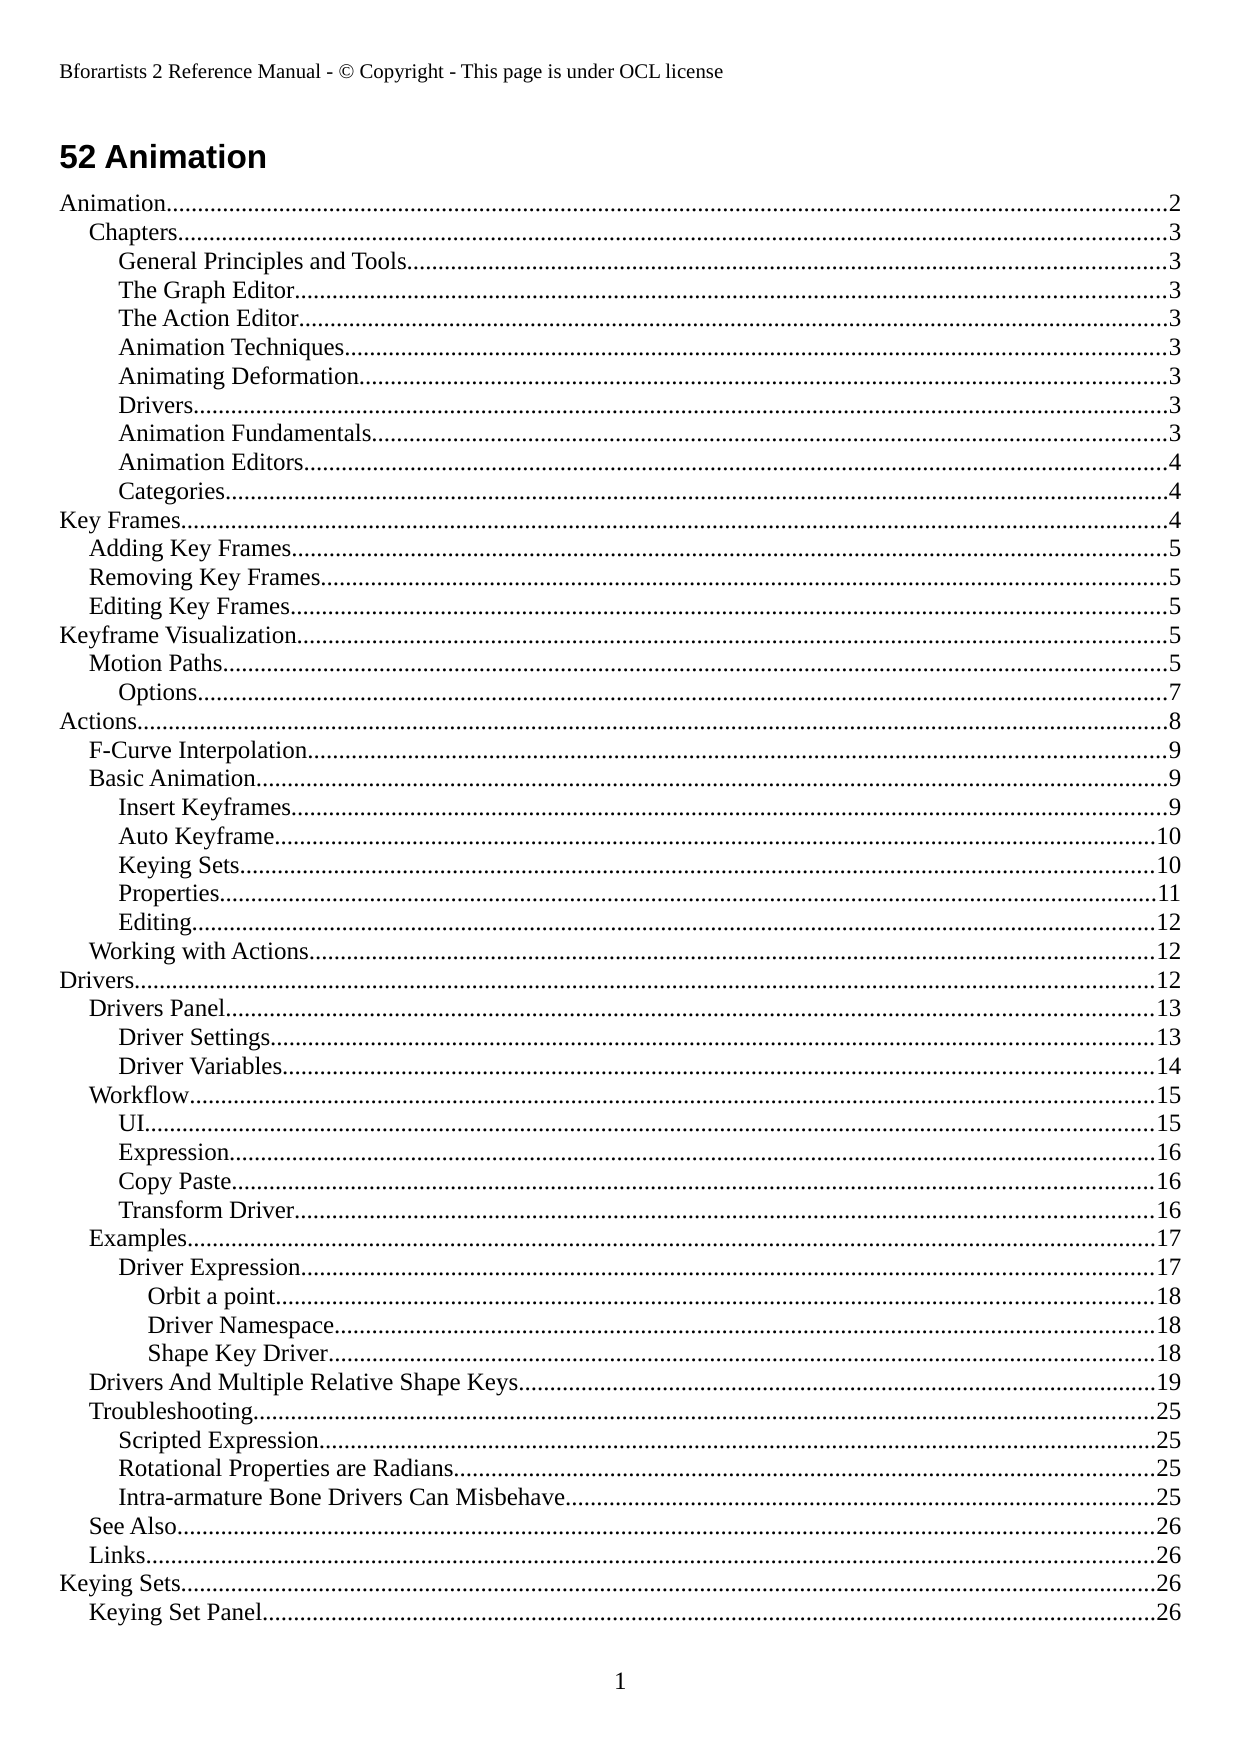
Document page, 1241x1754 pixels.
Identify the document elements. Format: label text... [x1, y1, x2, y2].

text Adding Key Frames 5 [88, 533, 1181, 562]
text Editing 12 [118, 907, 1181, 936]
text Rotational Properties are Radians 25 [118, 1453, 1181, 1482]
text Animation Fundamentals 3 [118, 418, 1181, 447]
text The Graph Editor 3 [118, 275, 1181, 303]
text Copy Paste 16 [118, 1166, 1181, 1195]
text Drivers 3 [118, 390, 1181, 418]
text Key Frames 4 [59, 505, 1181, 533]
text Auto Keyframe 10 [118, 821, 1181, 850]
subtitle 52 Animation [59, 138, 1181, 176]
text Animation Techniques 3 [118, 332, 1181, 361]
text Options 7 [118, 677, 1181, 706]
text Orbit a point 18 [147, 1281, 1181, 1310]
text F-Curve Interpolation 9 [88, 735, 1181, 763]
text Animation Editors 4 [118, 447, 1181, 476]
text Drivers Panel 13 [88, 993, 1181, 1022]
text Properties 11 [118, 878, 1181, 907]
text Transform Driver 16 [118, 1195, 1181, 1223]
text Driver Variables 14 [118, 1051, 1181, 1080]
text Keyframe Visualization 5 [59, 620, 1181, 648]
text General Principles and Tools 3 [118, 246, 1181, 275]
text Categories 4 [118, 476, 1181, 505]
text Driver Namespace 18 [147, 1310, 1181, 1338]
text Links 26 [88, 1540, 1181, 1568]
text Editing Key Frames 5 [88, 591, 1181, 620]
text Drivers And Multiple Relative Shape Keys 19 [88, 1367, 1181, 1396]
text Motion Paths 5 [88, 648, 1181, 677]
text Animating Deformation 3 [118, 361, 1181, 390]
text Keying Set Panel 26 [88, 1597, 1181, 1626]
text Drivers 12 [59, 965, 1181, 993]
text See Also 26 [88, 1511, 1181, 1540]
text Keying Sets 26 [59, 1568, 1181, 1597]
text Workflow 15 [88, 1080, 1181, 1108]
text Chapters 3 [88, 217, 1181, 246]
text Shape Key Driver 18 [147, 1338, 1181, 1367]
text Driver Expression 17 [118, 1252, 1181, 1281]
text Examples 17 [88, 1223, 1181, 1252]
text Actions 8 [59, 706, 1181, 735]
text Animation 2 [59, 188, 1181, 217]
text The Action Editor 3 [118, 303, 1181, 332]
text Scripted Expression 25 [118, 1425, 1181, 1453]
text Keying Sets 10 [118, 850, 1181, 878]
text Troubleshooting 25 [88, 1396, 1181, 1425]
text UI 15 [118, 1108, 1181, 1137]
text Basic Animation 9 [88, 763, 1181, 792]
text Driver Settings 13 [118, 1022, 1181, 1051]
text Expression 16 [118, 1137, 1181, 1166]
text Removing Key Frames 5 [88, 562, 1181, 591]
text Insert Keyframes 9 [118, 792, 1181, 821]
text Working with Actions 12 [88, 936, 1181, 965]
text Intra-armature Bone Drivers Can Misbehave 25 [118, 1482, 1181, 1511]
